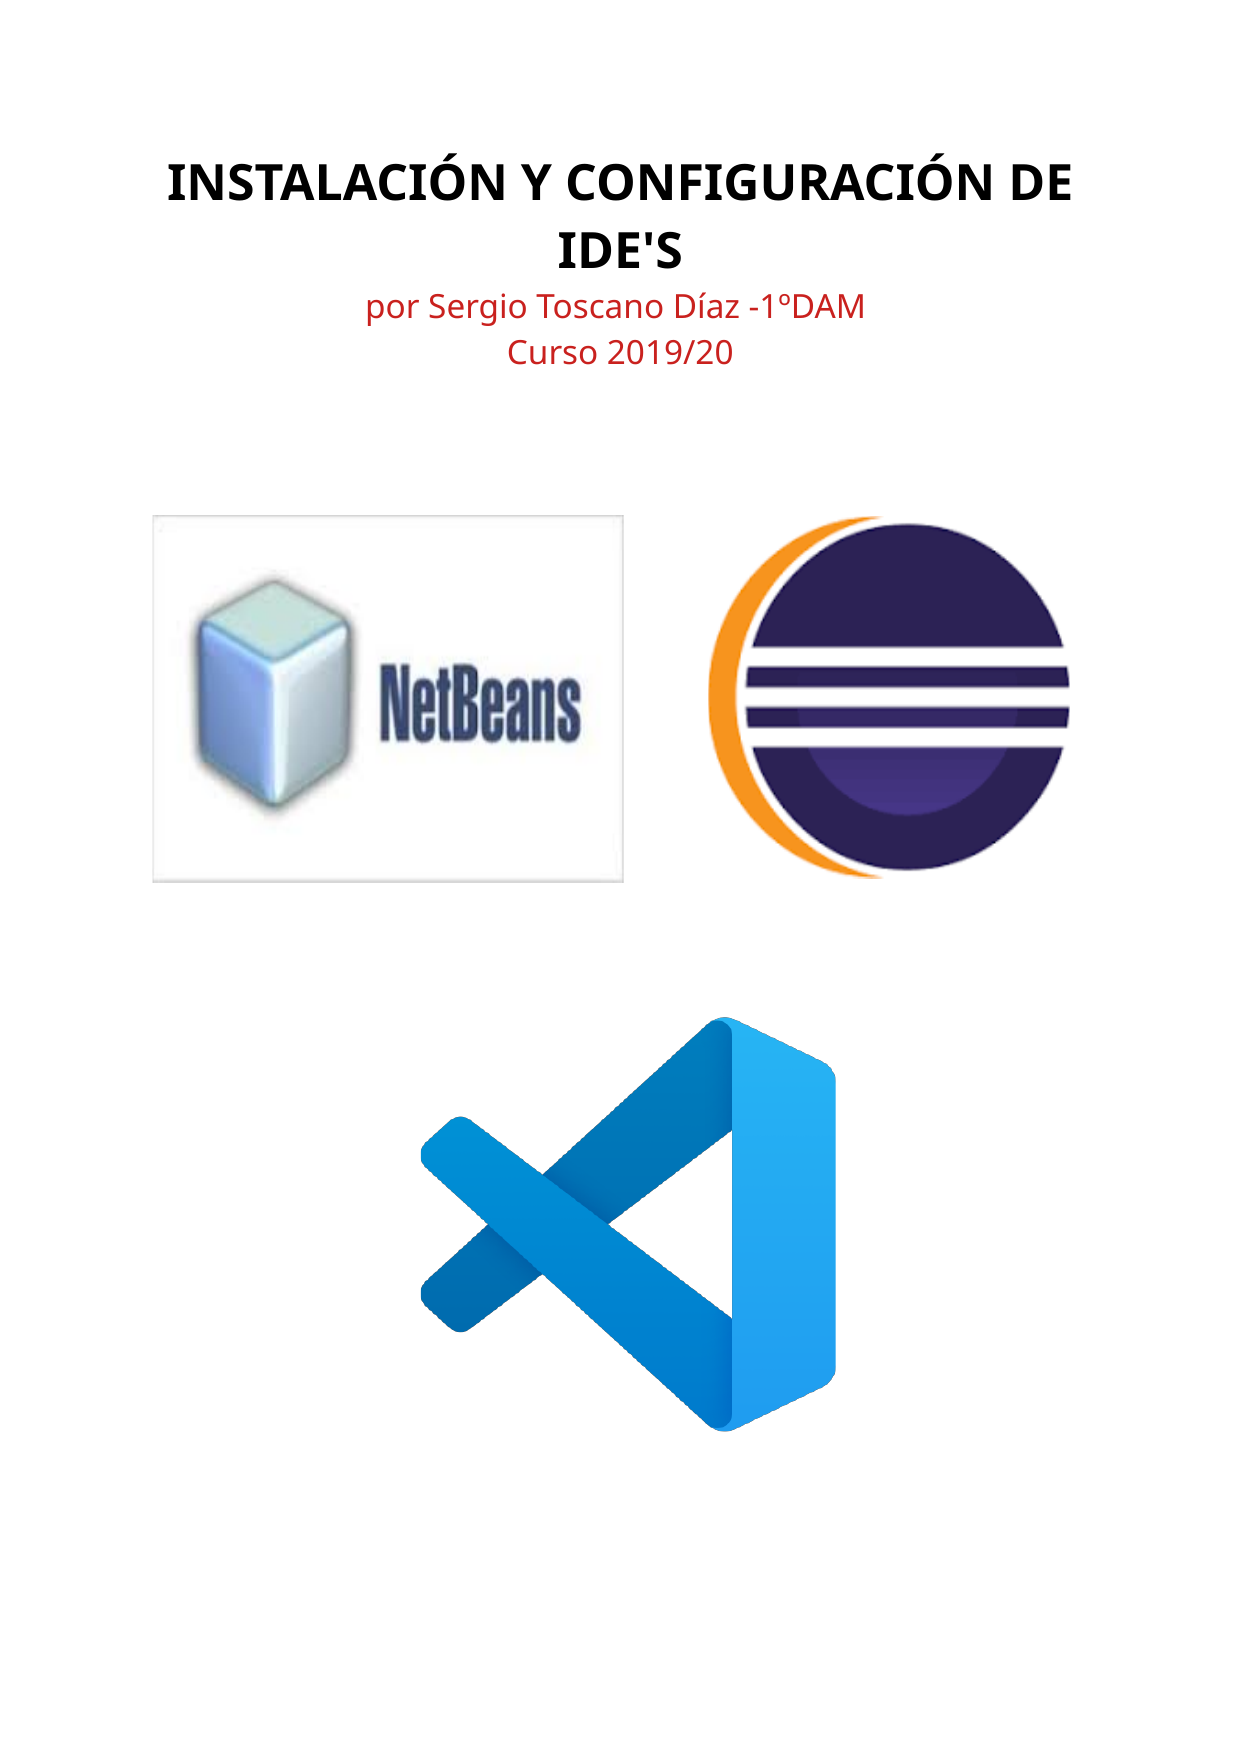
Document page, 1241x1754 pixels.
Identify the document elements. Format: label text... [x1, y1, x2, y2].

text INSTALACIÓN Y CONFIGURACIÓN DE IDE'S [118, 147, 1122, 283]
text Curso 2019/20 [118, 328, 1122, 374]
picture [152, 515, 624, 883]
text por Sergio Toscano Díaz -1ºDAM [118, 283, 1122, 328]
picture [708, 516, 1070, 879]
picture [420, 1016, 836, 1432]
